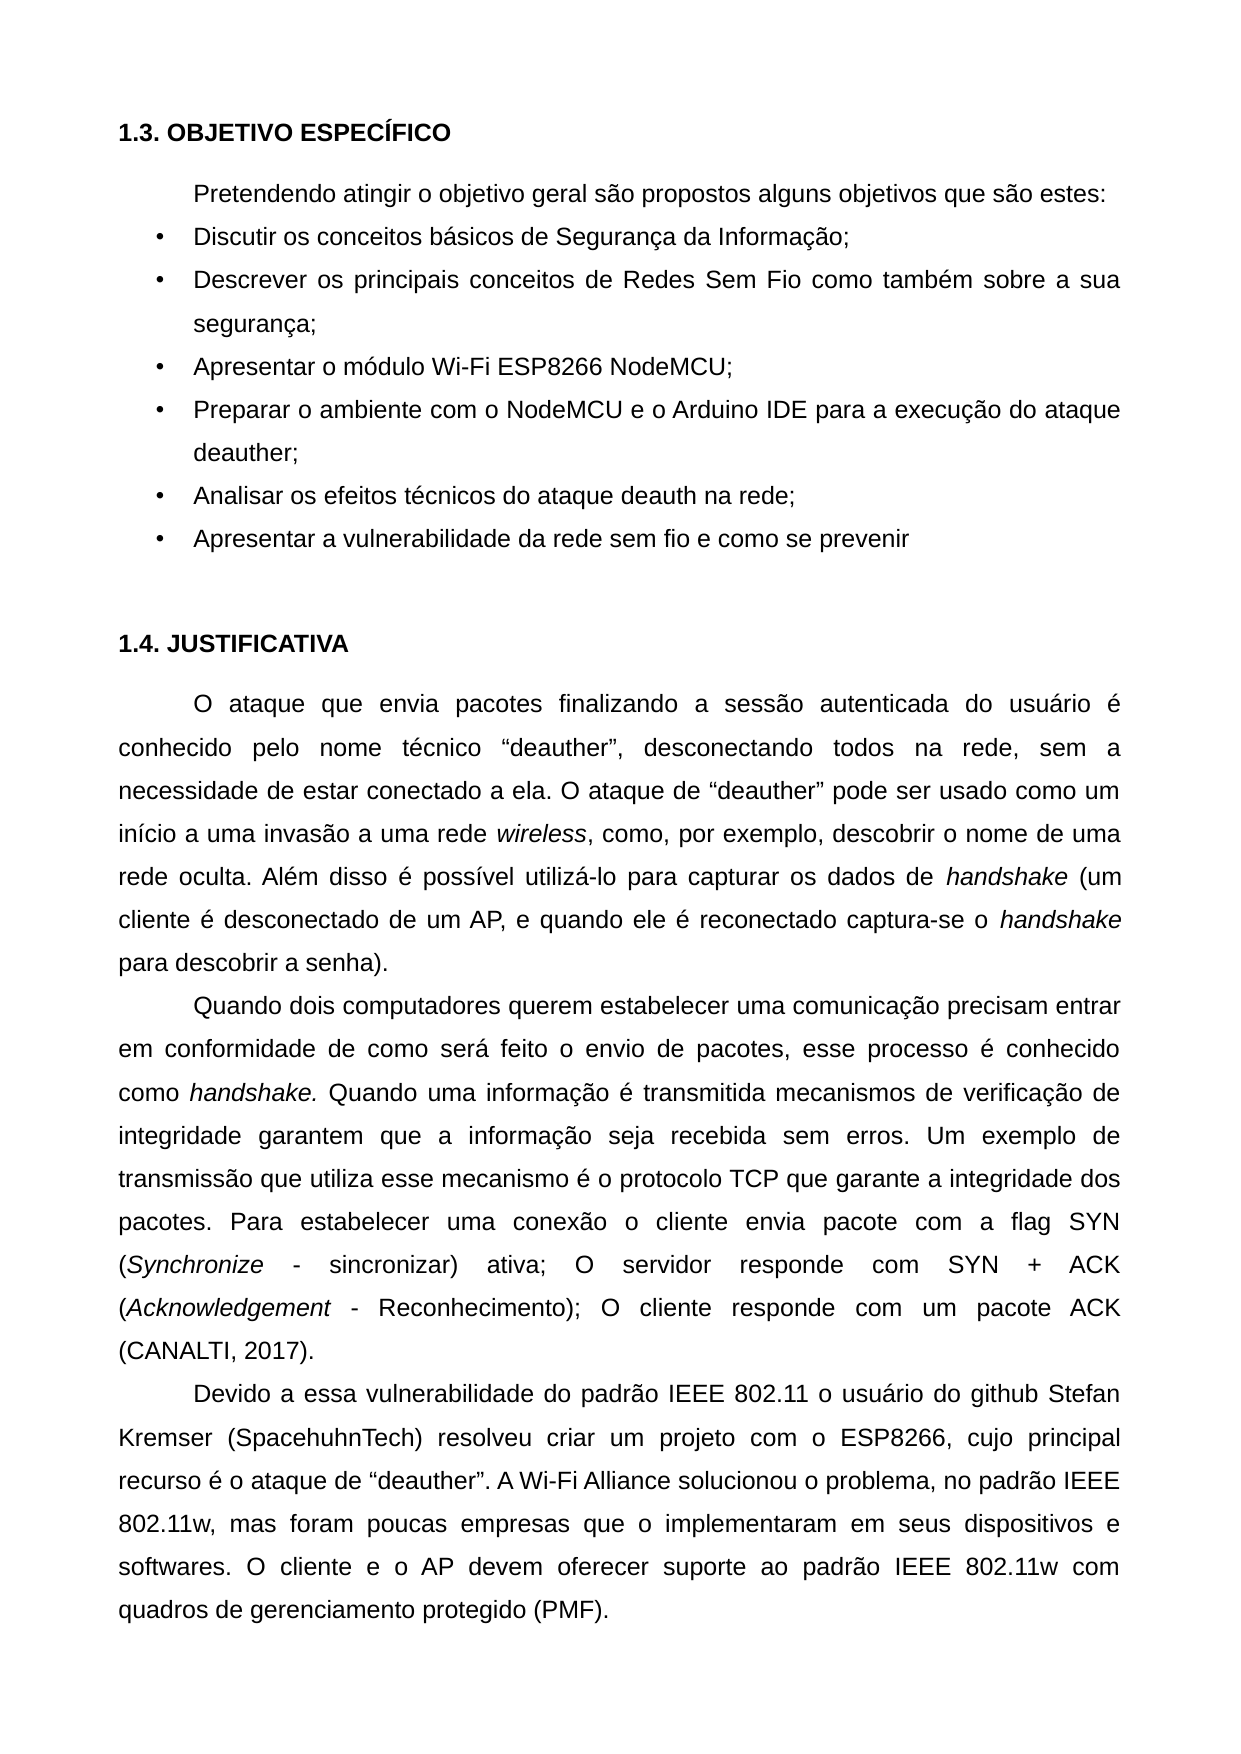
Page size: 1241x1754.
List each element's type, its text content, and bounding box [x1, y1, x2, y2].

list Descrever os principais conceitos de Redes Sem Fio como também sobre a sua segurança; [156, 265, 1122, 337]
list Apresentar o módulo Wi-Fi ESP8266 NodeMCU; [156, 352, 1122, 381]
text Devido a essa vulnerabilidade do padrão IEEE 802.11 o usuário do github Stefan Kremser (SpacehuhnTech) resolveu criar um projeto com o ESP8266, cujo principal recurso é o ataque de “deauther”. A Wi-Fi Alliance solucionou o problema, no padrão IEEE 802.11w, mas foram poucas empresas que o implementaram em seus dispositivos e softwares. O cliente e o AP devem oferecer suporte ao padrão IEEE 802.11w com quadros de gerenciamento protegido (PMF). [118, 1379, 1122, 1624]
text Quando dois computadores querem estabelecer uma comunicação precisam entrar em conformidade de como será feito o envio de pacotes, esse processo é conhecido como handshake. Quando uma informação é transmitida mecanismos de verificação de integridade garantem que a informação seja recebida sem erros. Um exemplo de transmissão que utiliza esse mecanismo é o protocolo TCP que garante a integridade dos pacotes. Para estabelecer uma conexão o cliente envia pacote com a flag SYN (Synchronize - sincronizar) ativa; O servidor responde com SYN + ACK (Acknowledgement - Reconhecimento); O cliente responde com um pacote ACK (CANALTI, 2017). [118, 991, 1122, 1365]
list Preparar o ambiente com o NodeMCU e o Arduino IDE para a execução do ataque deauther; [156, 395, 1122, 467]
subtitle 1.4. JUSTIFICATIVA [118, 628, 1122, 657]
list Discutir os conceitos básicos de Segurança da Informação; [156, 222, 1122, 251]
text Pretendendo atingir o objetivo geral são propostos alguns objetivos que são estes: [118, 179, 1122, 208]
text O ataque que envia pacotes finalizando a sessão autenticada do usuário é conhecido pelo nome técnico “deauther”, desconectando todos na rede, sem a necessidade de estar conectado a ela. O ataque de “deauther” pode ser usado como um início a uma invasão a uma rede wireless, como, por exemplo, descobrir o nome de uma rede oculta. Além disso é possível utilizá-lo para capturar os dados de handshake (um cliente é desconectado de um AP, e quando ele é reconectado captura-se o handshake para descobrir a senha). [118, 689, 1122, 977]
list Analisar os efeitos técnicos do ataque deauth na rede; [156, 481, 1122, 510]
list Apresentar a vulnerabilidade da rede sem fio e como se prevenir [156, 524, 1122, 553]
subtitle 1.3. OBJETIVO ESPECÍFICO [118, 118, 1122, 147]
